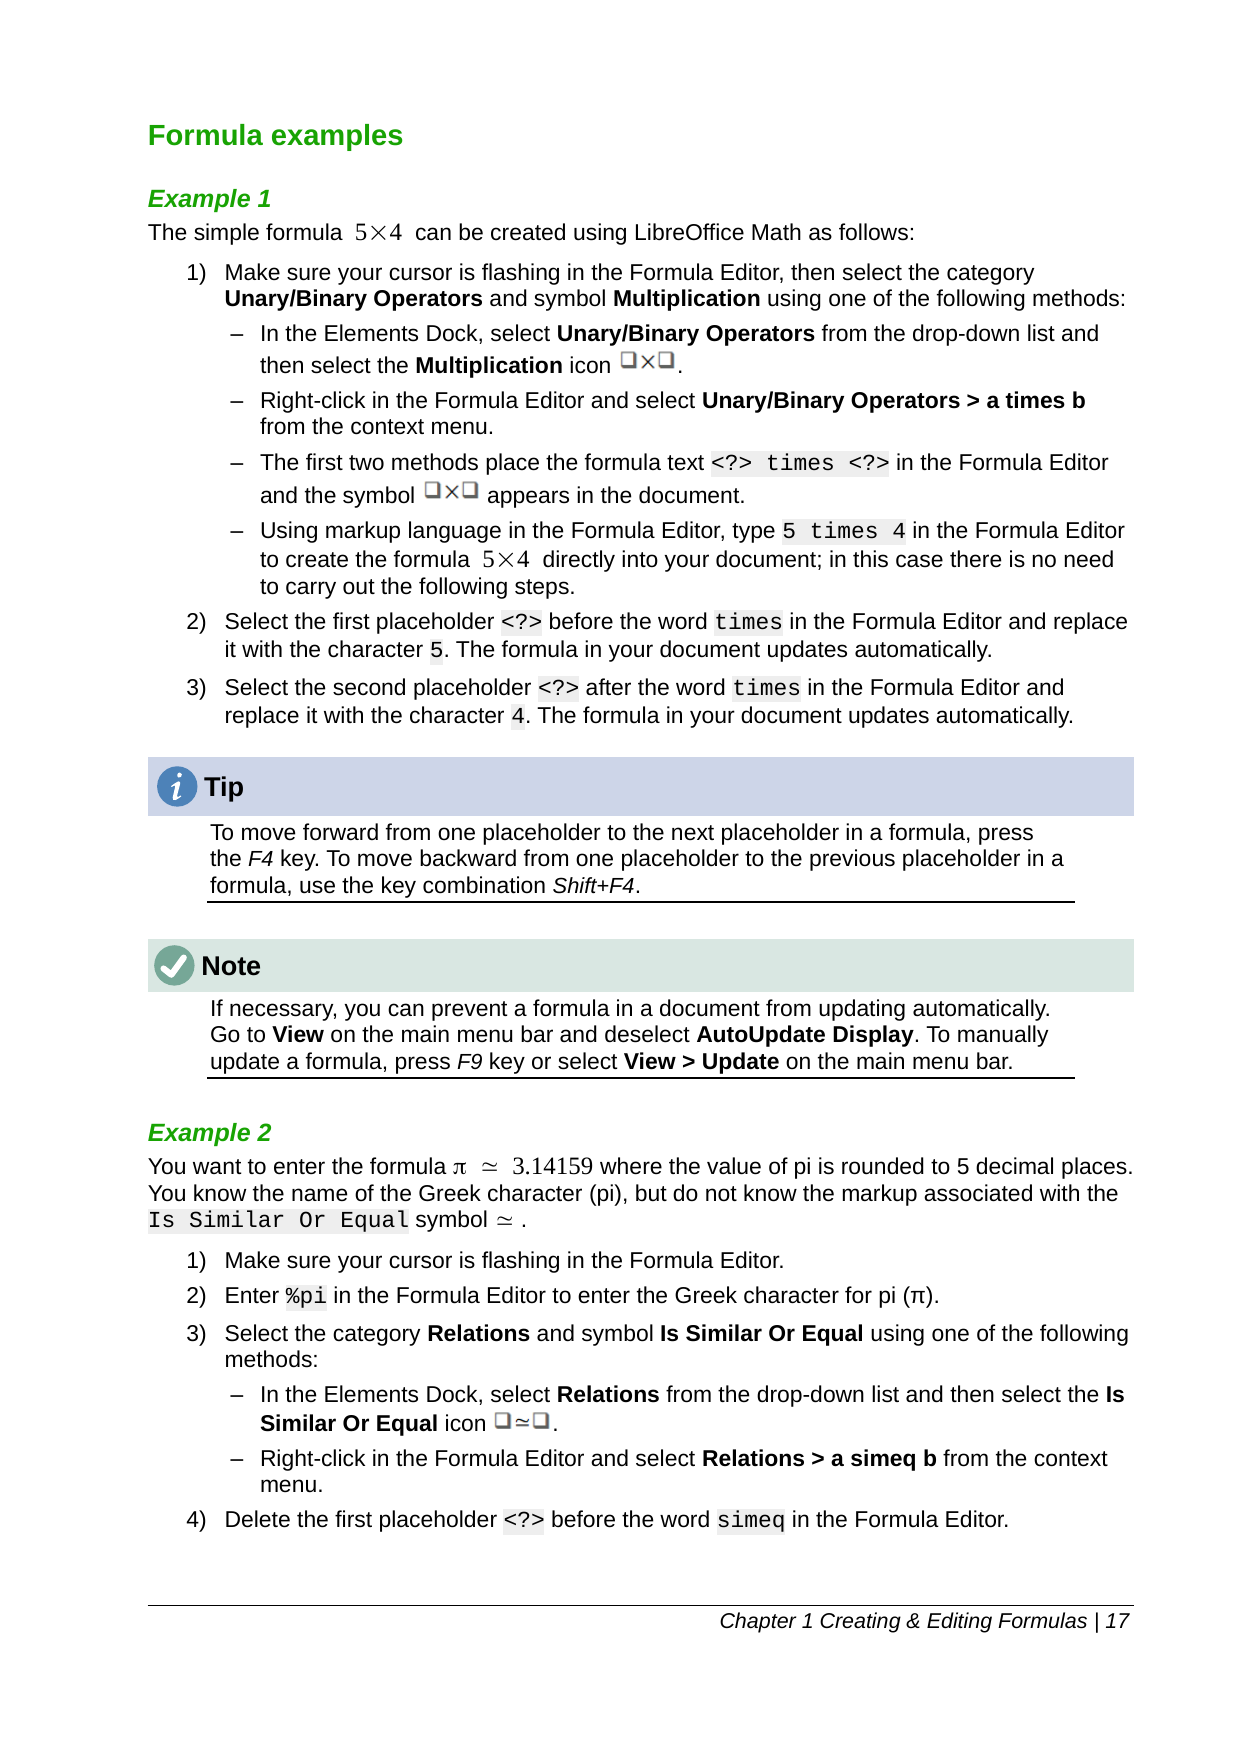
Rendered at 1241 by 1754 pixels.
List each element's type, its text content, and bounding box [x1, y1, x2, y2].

text You want to enter the formulawhere the value of pi is rounded to 5 decimal places. You know the name of the Greek character (pi), but do not know the markup associated with the Is Similar Or Equal symbol. [148, 1152, 1134, 1234]
text If necessary, you can prevent a formula in a document from updating automatically. Go to View on the main menu bar and deselect AutoUpdate Display. To manually update a formula, press F9 key or select View > Update on the main menu bar. [207, 992, 1075, 1077]
list Select the second placeholder <?> after the word times in the Formula Editor and replace it with the character 4. The formula in your document updates automatically. [207, 673, 1134, 730]
list Select the first placeholder <?> before the word times in the Formula Editor and replace it with the character 5. The formula in your document updates automatically. [207, 608, 1134, 665]
list Delete the first placeholder <?> before the word simeq in the Formula Editor. [207, 1506, 1134, 1535]
picture [492, 1407, 552, 1431]
list In the Elements Dock, select Relations from the drop-down list and then select the Is Similar Or Equal icon . [230, 1381, 1134, 1436]
text The simple formula can be created using LibreOffice Math as follows: [148, 219, 1134, 246]
list Right-click in the Formula Editor and select Relations > a simeq b from the context menu. [230, 1445, 1134, 1497]
subtitle Tip [148, 757, 1134, 816]
subtitle Note [148, 939, 1134, 992]
list In the Elements Dock, select Unary/Binary Operators from the drop-down list and then select the Multiplication icon . [230, 320, 1134, 378]
list Right-click in the Formula Editor and select Unary/Binary Operators > a times b from the context menu. [230, 387, 1134, 439]
picture [617, 346, 677, 374]
list Using markup language in the Formula Editor, type 5 times 4 in the Formula Editor to create the formula directly into your document; in this case there is no need to carry out the following steps. [230, 517, 1134, 599]
subtitle Example 2 [148, 1118, 1134, 1146]
picture [421, 476, 481, 504]
list Enter %pi in the Formula Editor to enter the Greek character for pi (π). [207, 1282, 1134, 1311]
subtitle Formula examples [148, 118, 1134, 152]
text To move forward from one placeholder to the next placeholder in a formula, press the F4 key. To move backward from one placeholder to the previous placeholder in a formula, use the key combination Shift+F4. [207, 816, 1075, 901]
subtitle Example 1 [148, 184, 1134, 213]
list Make sure your cursor is flashing in the Formula Editor. [207, 1247, 1134, 1273]
list Select the category Relations and symbol Is Similar Or Equal using one of the following methods: [207, 1319, 1134, 1372]
list The first two methods place the formula text <?> times <?> in the Formula Editor and the symbol appears in the document. [230, 448, 1134, 508]
list Make sure your cursor is flashing in the Formula Editor, then select the category Unary/Binary Operators and symbol Multiplication using one of the following methods: [207, 259, 1134, 312]
